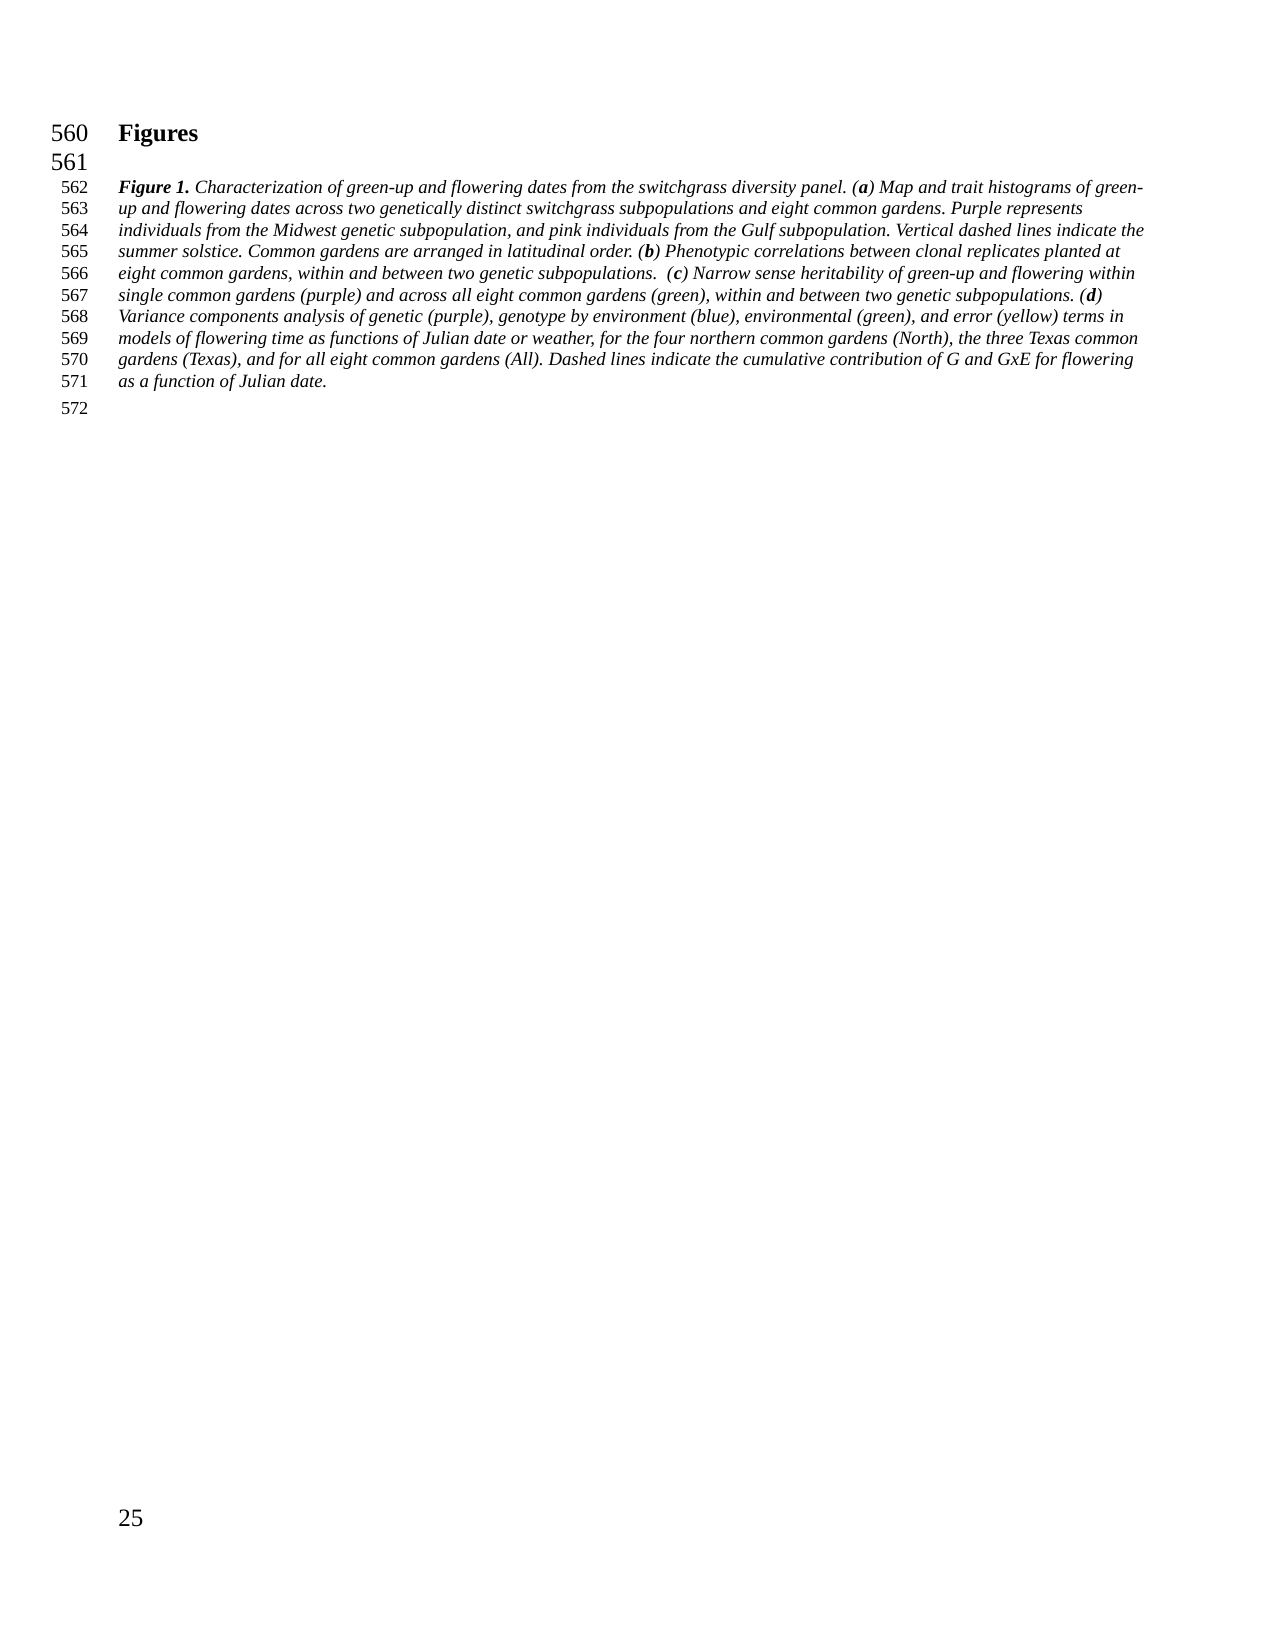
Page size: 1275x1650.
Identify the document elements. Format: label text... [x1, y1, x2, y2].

text Figures [118, 118, 1157, 147]
text Figure 1. Characterization of green-up and flowering dates from the switchgrass diversity panel. (a) Map and trait histograms of green-up and flowering dates across two genetically distinct switchgrass subpopulations and eight common gardens. Purple represents individuals from the Midwest genetic subpopulation, and pink individuals from the Gulf subpopulation. Vertical dashed lines indicate the summer solstice. Common gardens are arranged in latitudinal order. (b) Phenotypic correlations between clonal replicates planted at eight common gardens, within and between two genetic subpopulations. (c) Narrow sense heritability of green-up and flowering within single common gardens (purple) and across all eight common gardens (green), within and between two genetic subpopulations. (d) Variance components analysis of genetic (purple), genotype by environment (blue), environmental (green), and error (yellow) terms in models of flowering time as functions of Julian date or weather, for the four northern common gardens (North), the three Texas common gardens (Texas), and for all eight common gardens (All). Dashed lines indicate the cumulative contribution of G and GxE for flowering as a function of Julian date. [118, 176, 1157, 391]
